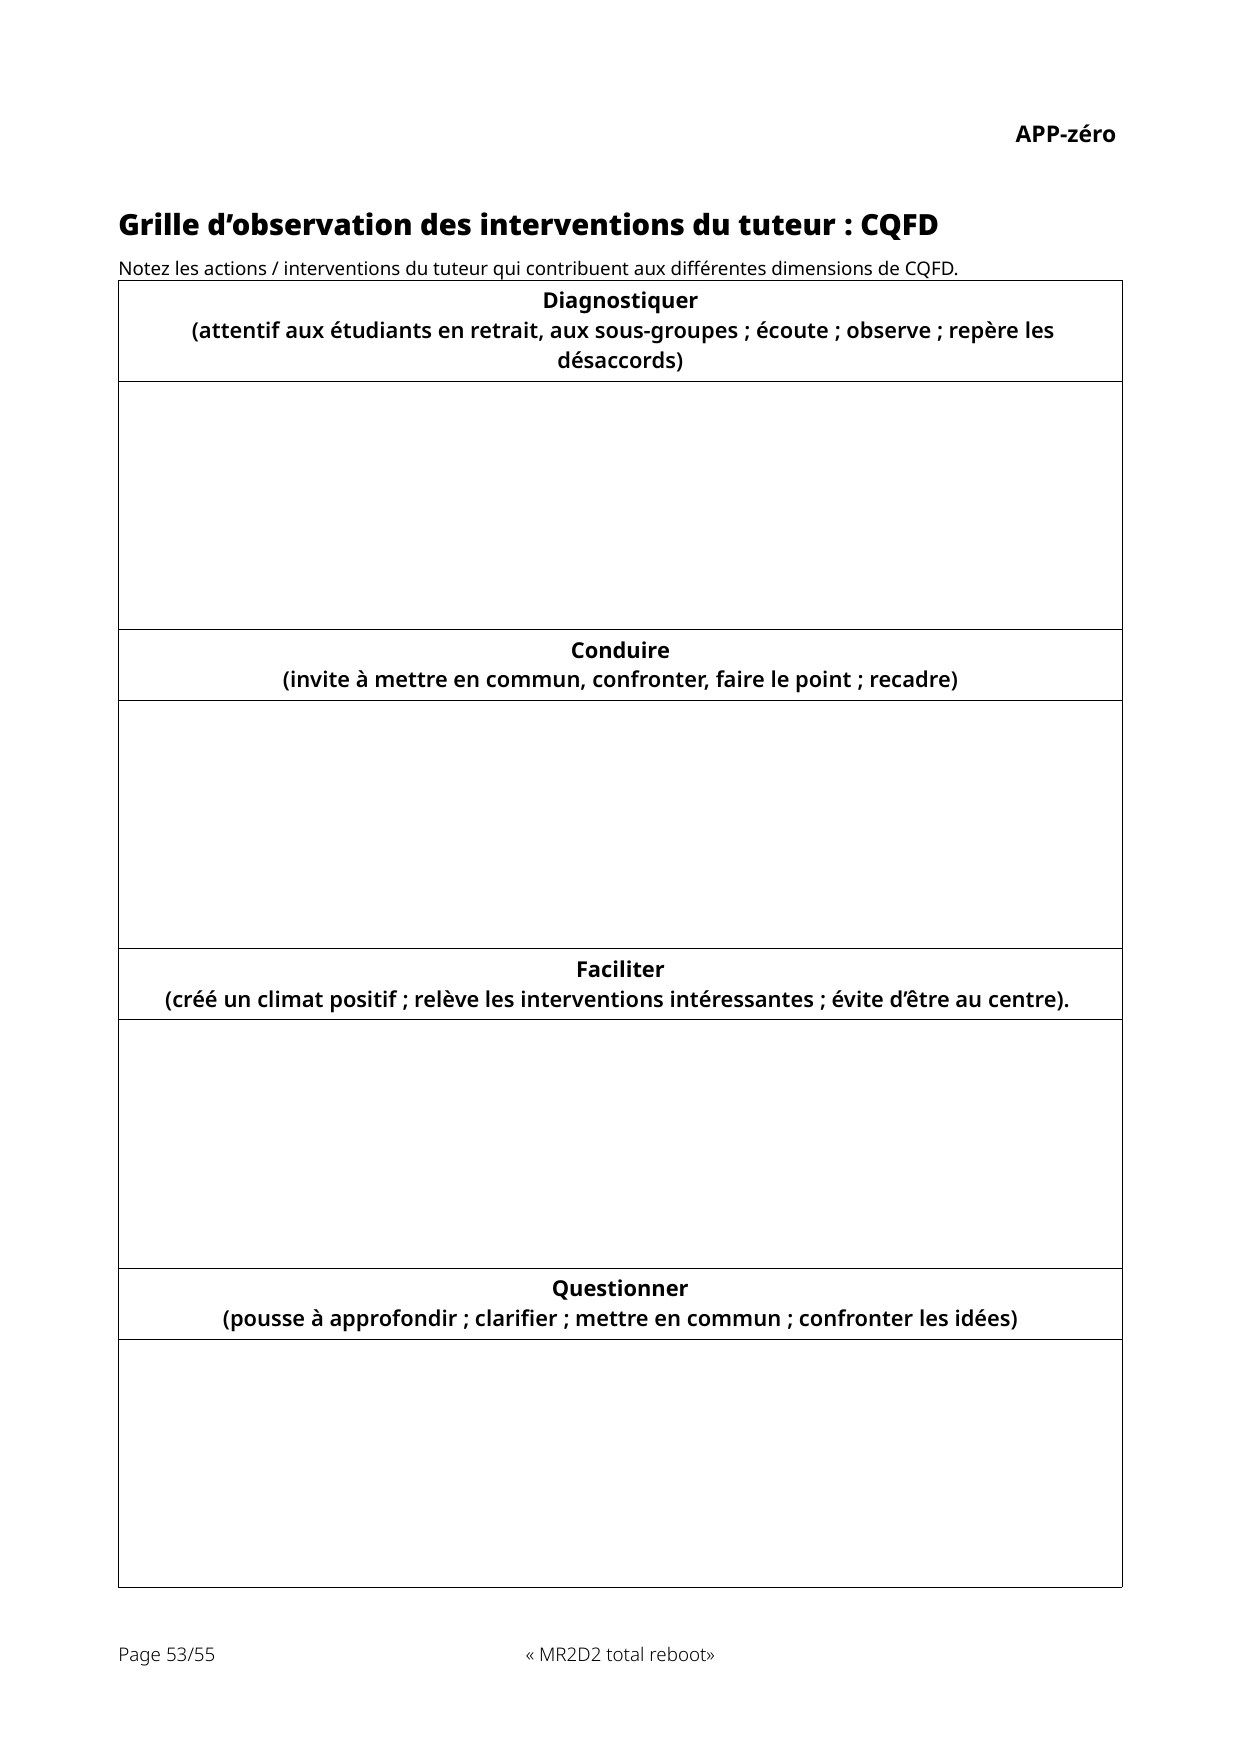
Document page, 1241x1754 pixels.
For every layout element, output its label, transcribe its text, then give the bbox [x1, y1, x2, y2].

table_cell Questionner (pousse à approfondir ; clarifier ; mettre en commun ; confronter les idées) [119, 1269, 1122, 1339]
table_cell Conduire (invite à mettre en commun, confronter, faire le point ; recadre) [119, 630, 1122, 700]
table_header Diagnostiquer (attentif aux étudiants en retrait, aux sous-groupes ; écoute ; observe ; repère les désaccords) [119, 281, 1122, 381]
table_cell Faciliter (créé un climat positif ; relève les interventions intéressantes ; évite d’être au centre). [119, 949, 1122, 1019]
table_cell [119, 382, 1122, 629]
table_cell [119, 701, 1122, 948]
text Notez les actions / interventions du tuteur qui contribuent aux différentes dimensions de CQFD. [118, 256, 1122, 280]
subtitle Grille d’observation des interventions du tuteur : CQFD [118, 204, 1122, 243]
table_cell [119, 1020, 1122, 1268]
table_cell [119, 1340, 1122, 1587]
